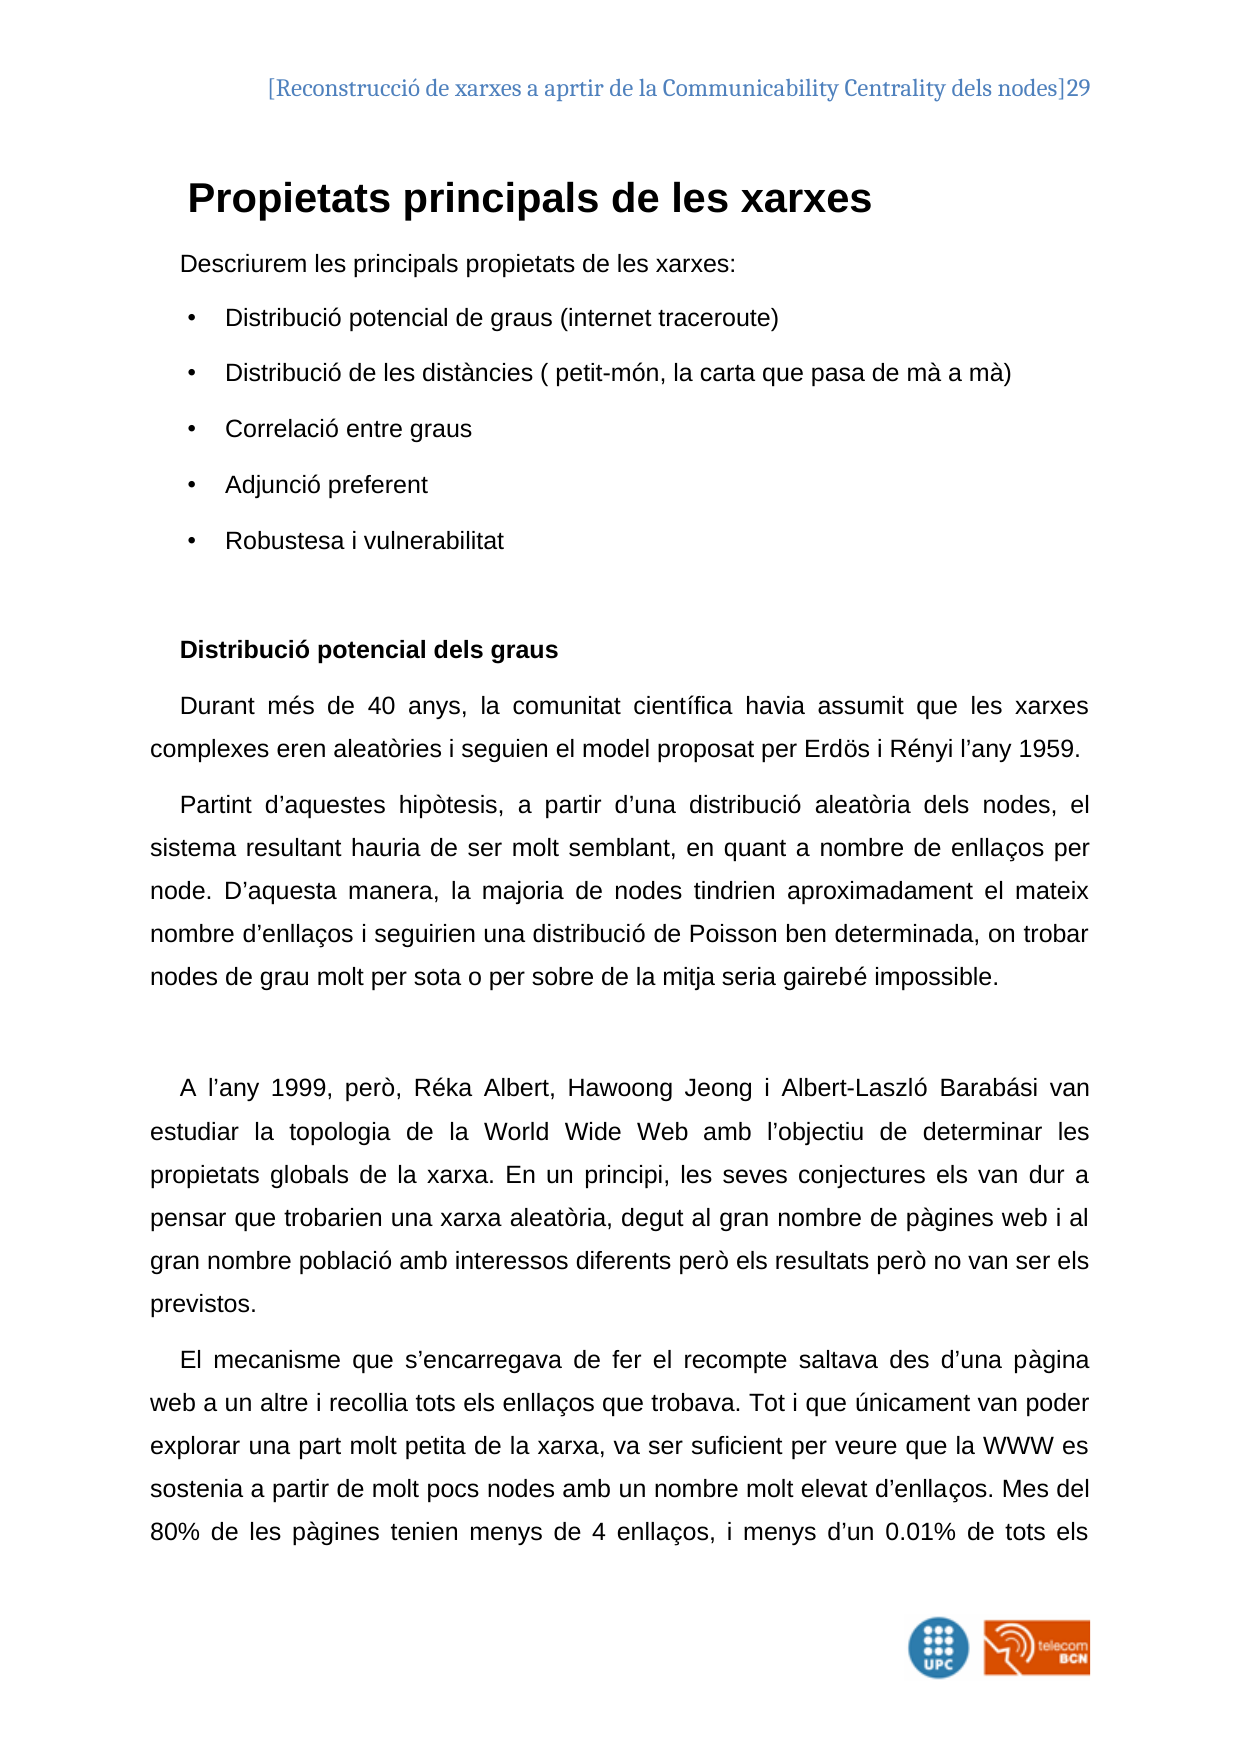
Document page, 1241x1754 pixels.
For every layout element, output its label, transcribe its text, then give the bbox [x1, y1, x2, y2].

text Partint d’aquestes hipòtesis, a partir d’una distribució aleatòria dels nodes, el sistema resultant hauria de ser molt semblant, en quant a nombre de enllaços per node. D’aquesta manera, la majoria de nodes tindrien aproximadament el mateix nombre d’enllaços i seguirien una distribució de Poisson ben determinada, on trobar nodes de grau molt per sota o per sobre de la mitja seria gairebé impossible. [150, 789, 1090, 991]
subtitle Propietats principals de les xarxes [187, 173, 1090, 221]
list Adjunció preferent [187, 470, 1090, 499]
list Distribució potencial de graus (internet traceroute) [187, 303, 1090, 332]
text Descriurem les principals propietats de les xarxes: [150, 249, 1090, 278]
list Distribució de les distàncies ( petit-món, la carta que pasa de mà a mà) [187, 358, 1090, 387]
text El mecanisme que s’encarregava de fer el recompte saltava des d’una pàgina web a un altre i recollia tots els enllaços que trobava. Tot i que únicament van poder explorar una part molt petita de la xarxa, va ser suficient per veure que la WWW es sostenia a partir de molt pocs nodes amb un nombre molt elevat d’enllaços. Mes del 80% de les pàgines tenien menys de 4 enllaços, i menys d’un 0.01% de tots els [150, 1344, 1090, 1546]
text Durant més de 40 anys, la comunitat científica havia assumit que les xarxes complexes eren aleatòries i seguien el model proposat per Erdös i Rényi l’any 1959. [150, 691, 1090, 763]
text Distribució potencial dels graus [150, 635, 1090, 664]
list Robustesa i vulnerabilitat [187, 526, 1090, 554]
picture [904, 1614, 1091, 1681]
list Correlació entre graus [187, 414, 1090, 443]
text A l’any 1999, però, Réka Albert, Hawoong Jeong i Albert-Laszló Barabási van estudiar la topologia de la World Wide Web amb l’objectiu de determinar les propietats globals de la xarxa. En un principi, les seves conjectures els van dur a pensar que trobarien una xarxa aleatòria, degut al gran nombre de pàgines web i al gran nombre població amb interessos diferents però els resultats però no van ser els previstos. [150, 1073, 1090, 1318]
